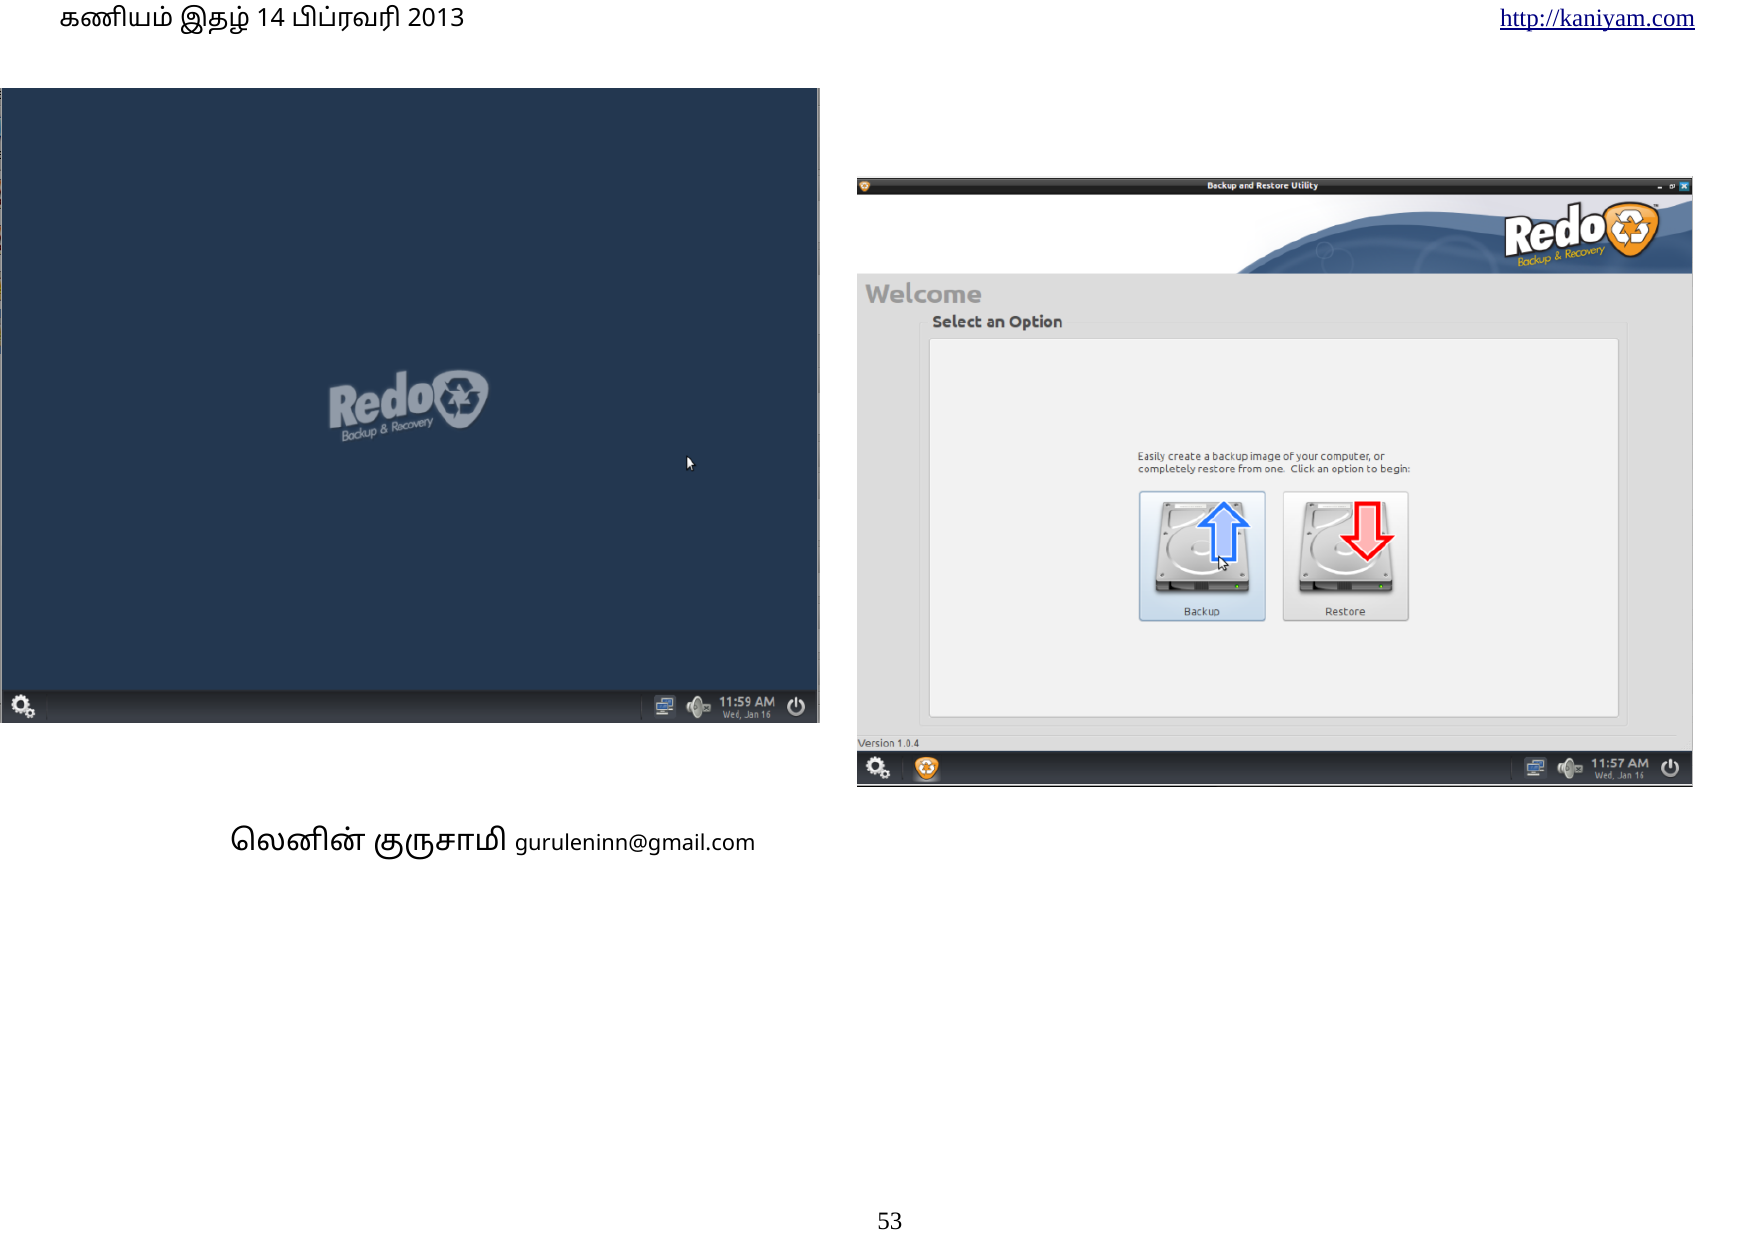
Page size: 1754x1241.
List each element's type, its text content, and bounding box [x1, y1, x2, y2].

text லெனின் குருசாமி guruleninn@gmail.com [174, 824, 1695, 862]
picture [0, 88, 820, 723]
picture [857, 176, 1693, 787]
